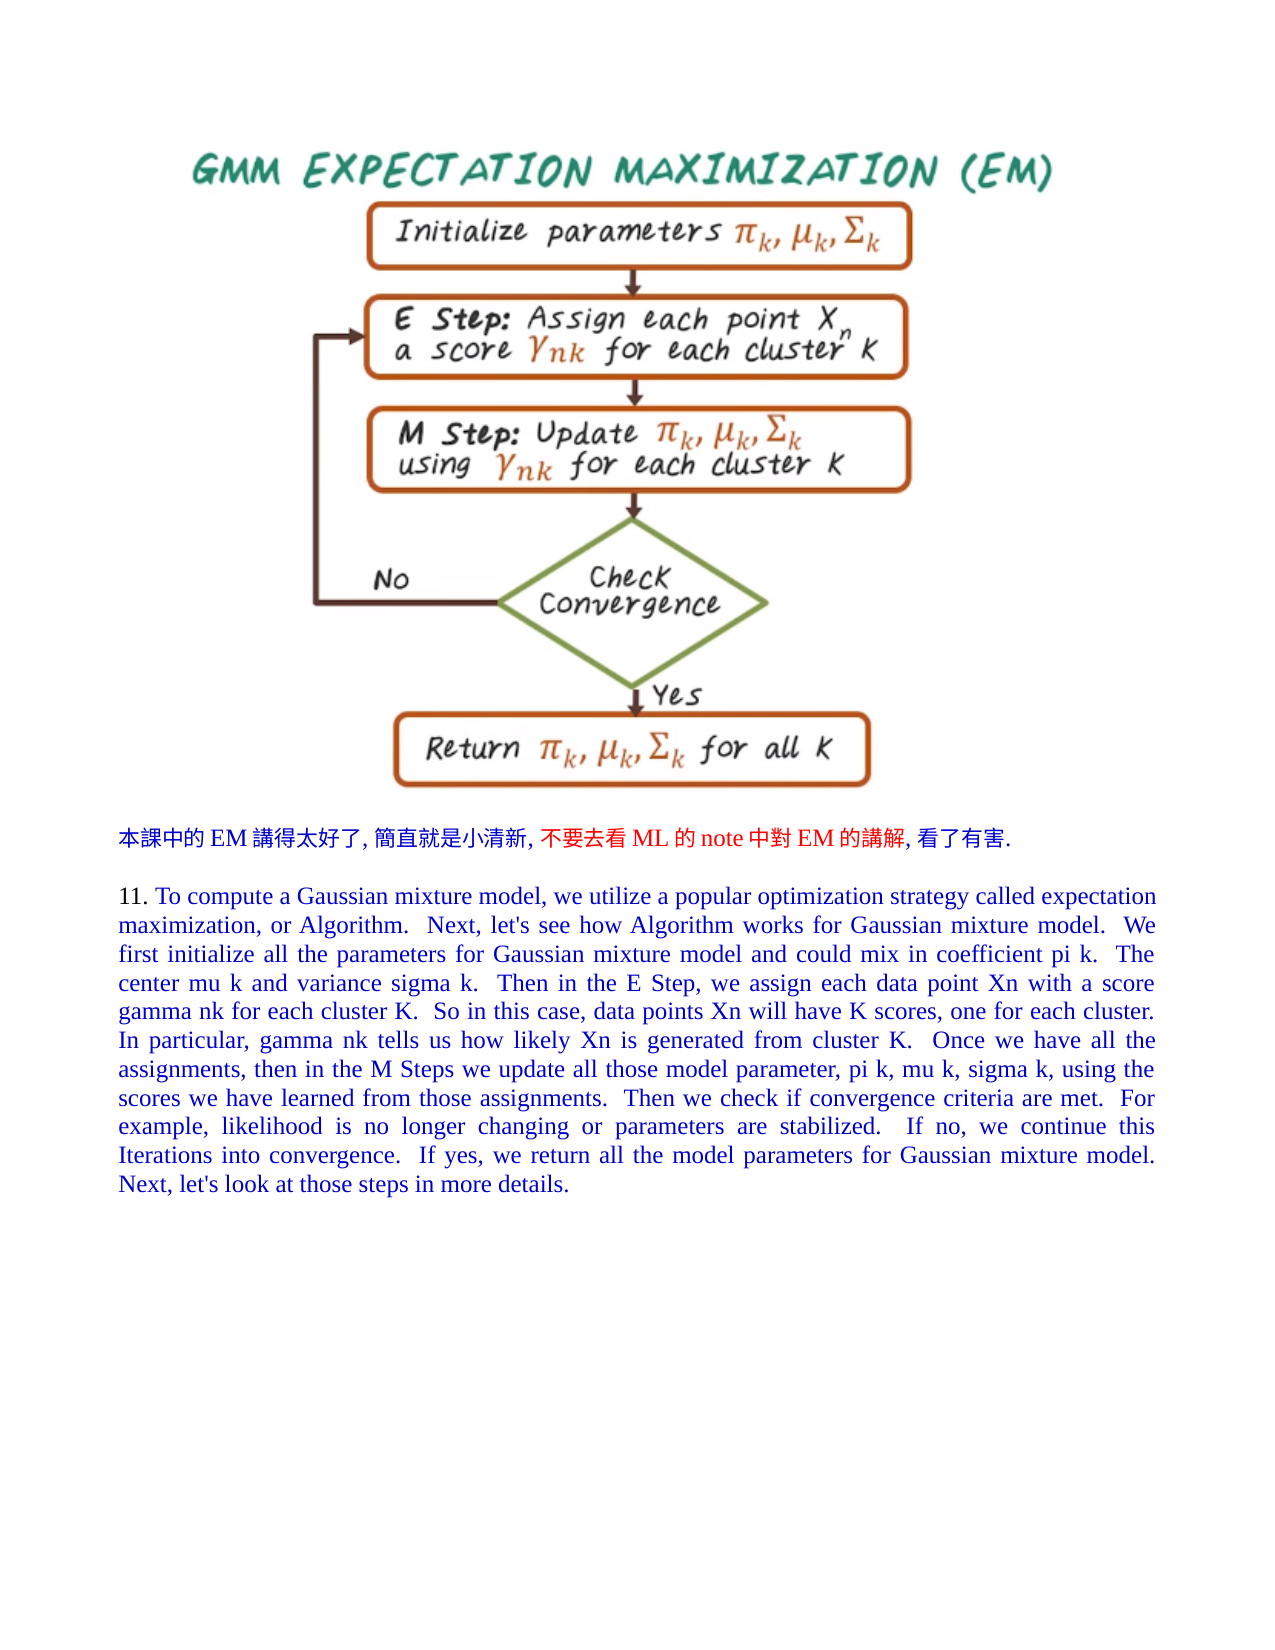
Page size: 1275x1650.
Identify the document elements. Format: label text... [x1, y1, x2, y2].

text 11. To compute a Gaussian mixture model, we utilize a popular optimization strategy called expectation maximization, or Algorithm. Next, let's see how Algorithm works for Gaussian mixture model. We first initialize all the parameters for Gaussian mixture model and could mix in coefficient pi k. The center mu k and variance sigma k. Then in the E Step, we assign each data point Xn with a score gamma nk for each cluster K. So in this case, data points Xn will have K scores, one for each cluster. In particular, gamma nk tells us how likely Xn is generated from cluster K. Once we have all the assignments, then in the M Steps we update all those model parameter, pi k, mu k, sigma k, using the scores we have learned from those assignments. Then we check if convergence criteria are met. For example, likelihood is no longer changing or parameters are stabilized. If no, we continue this Iterations into convergence. If yes, we return all the model parameters for Gaussian mixture model. Next, let's look at those steps in more details. [118, 881, 1157, 1198]
text 本課中的EM講得太好了, 簡直就是小清新, 不要去看ML的note中對EM的講解, 看了有害. [118, 821, 1157, 853]
picture [118, 146, 1157, 793]
